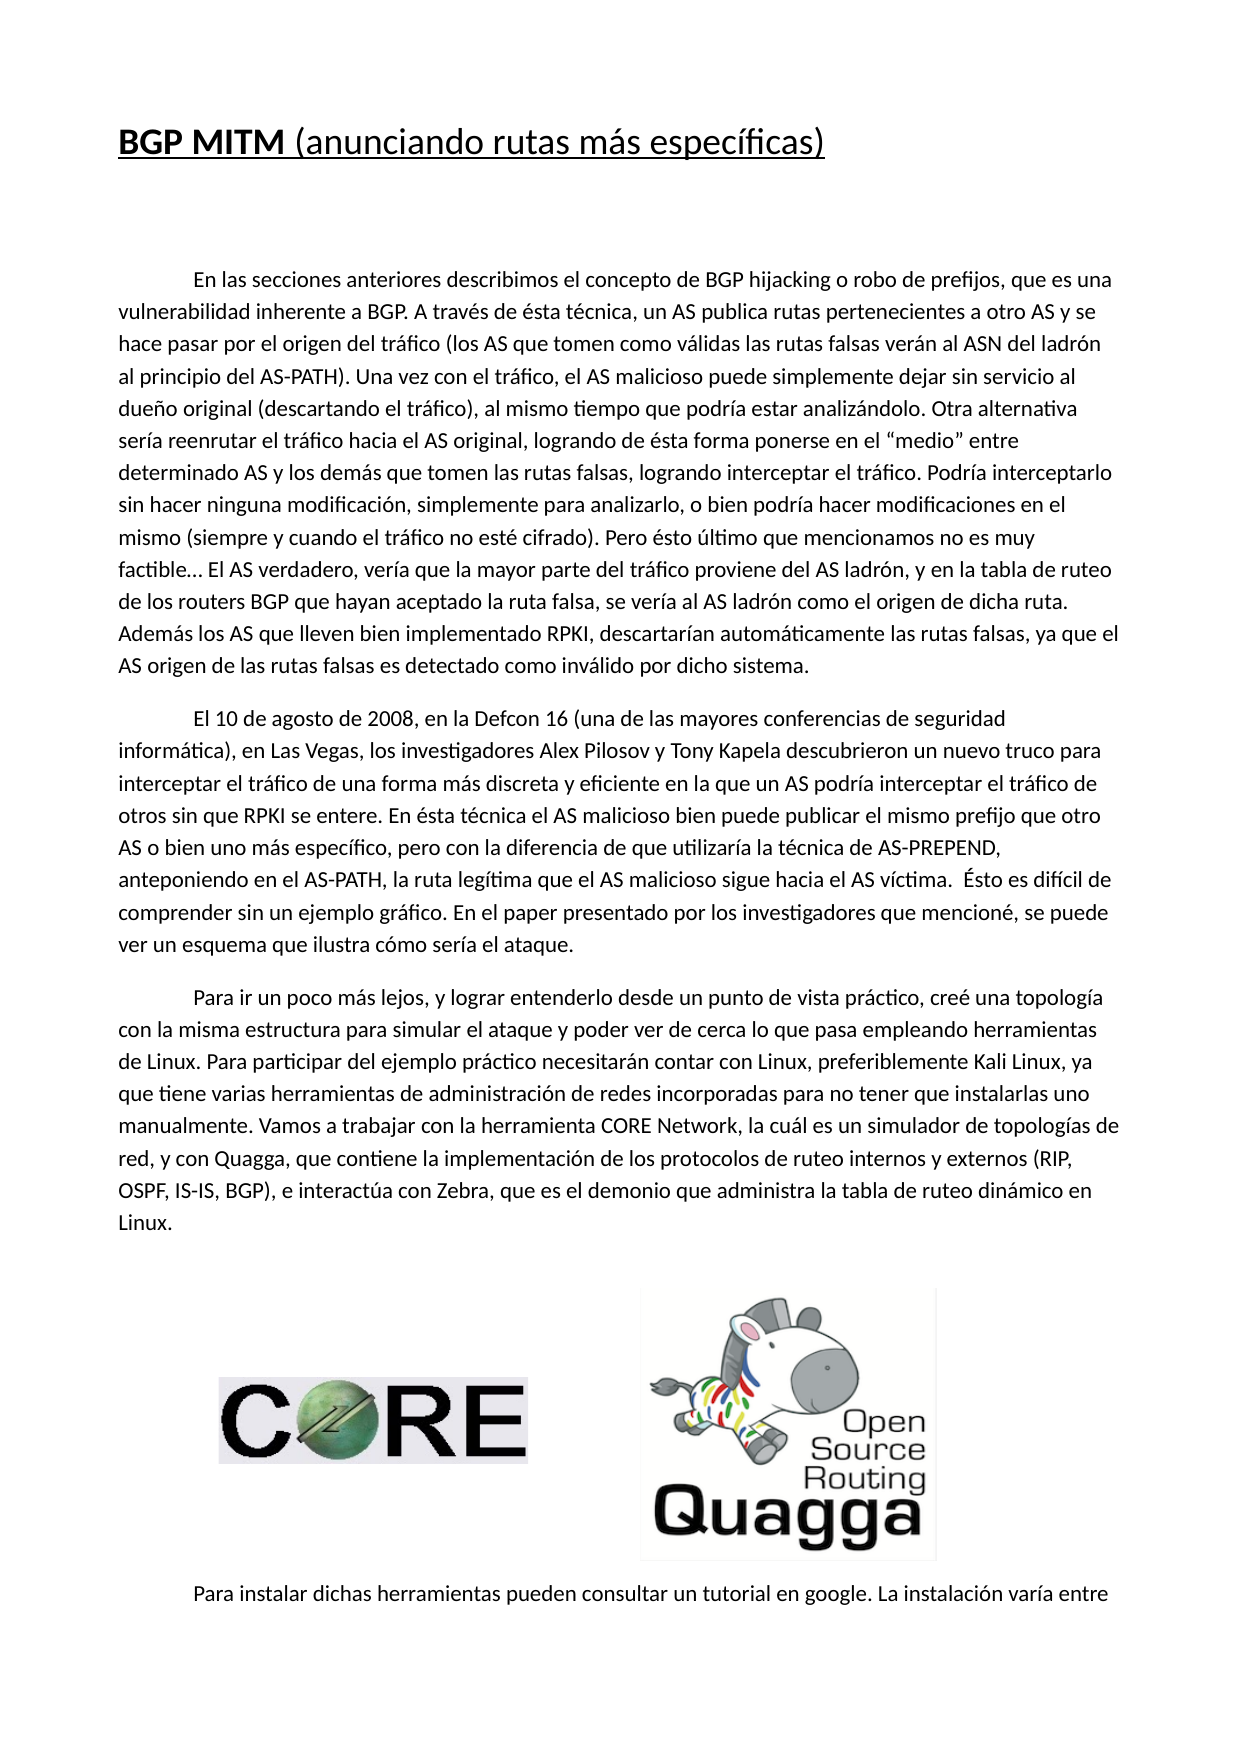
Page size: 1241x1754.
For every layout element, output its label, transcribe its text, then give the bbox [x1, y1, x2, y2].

text El 10 de agosto de 2008, en la Defcon 16 (una de las mayores conferencias de seguridad informática), en Las Vegas, los investigadores Alex Pilosov y Tony Kapela descubrieron un nuevo truco para interceptar el tráfico de una forma más discreta y eficiente en la que un AS podría interceptar el tráfico de otros sin que RPKI se entere. En ésta técnica el AS malicioso bien puede publicar el mismo prefijo que otro AS o bien uno más específico, pero con la diferencia de que utilizaría la técnica de AS-PREPEND, anteponiendo en el AS-PATH, la ruta legítima que el AS malicioso sigue hacia el AS víctima. Ésto es difícil de comprender sin un ejemplo gráfico. En el paper presentado por los investigadores que mencioné, se puede ver un esquema que ilustra cómo sería el ataque. [118, 704, 1122, 958]
text En las secciones anteriores describimos el concepto de BGP hijacking o robo de prefijos, que es una vulnerabilidad inherente a BGP. A través de ésta técnica, un AS publica rutas pertenecientes a otro AS y se hace pasar por el origen del tráfico (los AS que tomen como válidas las rutas falsas verán al ASN del ladrón al principio del AS-PATH). Una vez con el tráfico, el AS malicioso puede simplemente dejar sin servicio al dueño original (descartando el tráfico), al mismo tiempo que podría estar analizándolo. Otra alternativa sería reenrutar el tráfico hacia el AS original, logrando de ésta forma ponerse en el “medio” entre determinado AS y los demás que tomen las rutas falsas, logrando interceptar el tráfico. Podría interceptarlo sin hacer ninguna modificación, simplemente para analizarlo, o bien podría hacer modificaciones en el mismo (siempre y cuando el tráfico no esté cifrado). Pero ésto último que mencionamos no es muy factible… El AS verdadero, vería que la mayor parte del tráfico proviene del AS ladrón, y en la tabla de ruteo de los routers BGP que hayan aceptado la ruta falsa, se vería al AS ladrón como el origen de dicha ruta. Además los AS que lleven bien implementado RPKI, descartarían automáticamente las rutas falsas, ya que el AS origen de las rutas falsas es detectado como inválido por dicho sistema. [118, 265, 1122, 679]
picture [218, 1377, 529, 1464]
text Para ir un poco más lejos, y lograr entenderlo desde un punto de vista práctico, creé una topología con la misma estructura para simular el ataque y poder ver de cerca lo que pasa empleando herramientas de Linux. Para participar del ejemplo práctico necesitarán contar con Linux, preferiblemente Kali Linux, ya que tiene varias herramientas de administración de redes incorporadas para no tener que instalarlas uno manualmente. Vamos a trabajar con la herramienta CORE Network, la cuál es un simulador de topologías de red, y con Quagga, que contiene la implementación de los protocolos de ruteo internos y externos (RIP, OSPF, IS-IS, BGP), e interactúa con Zebra, que es el demonio que administra la tabla de ruteo dinámico en Linux. [118, 983, 1122, 1236]
text Para instalar dichas herramientas pueden consultar un tutorial en google. La instalación varía entre [118, 1579, 1122, 1607]
text BGP MITM (anunciando rutas más específicas) [118, 118, 1122, 164]
picture [640, 1288, 937, 1561]
